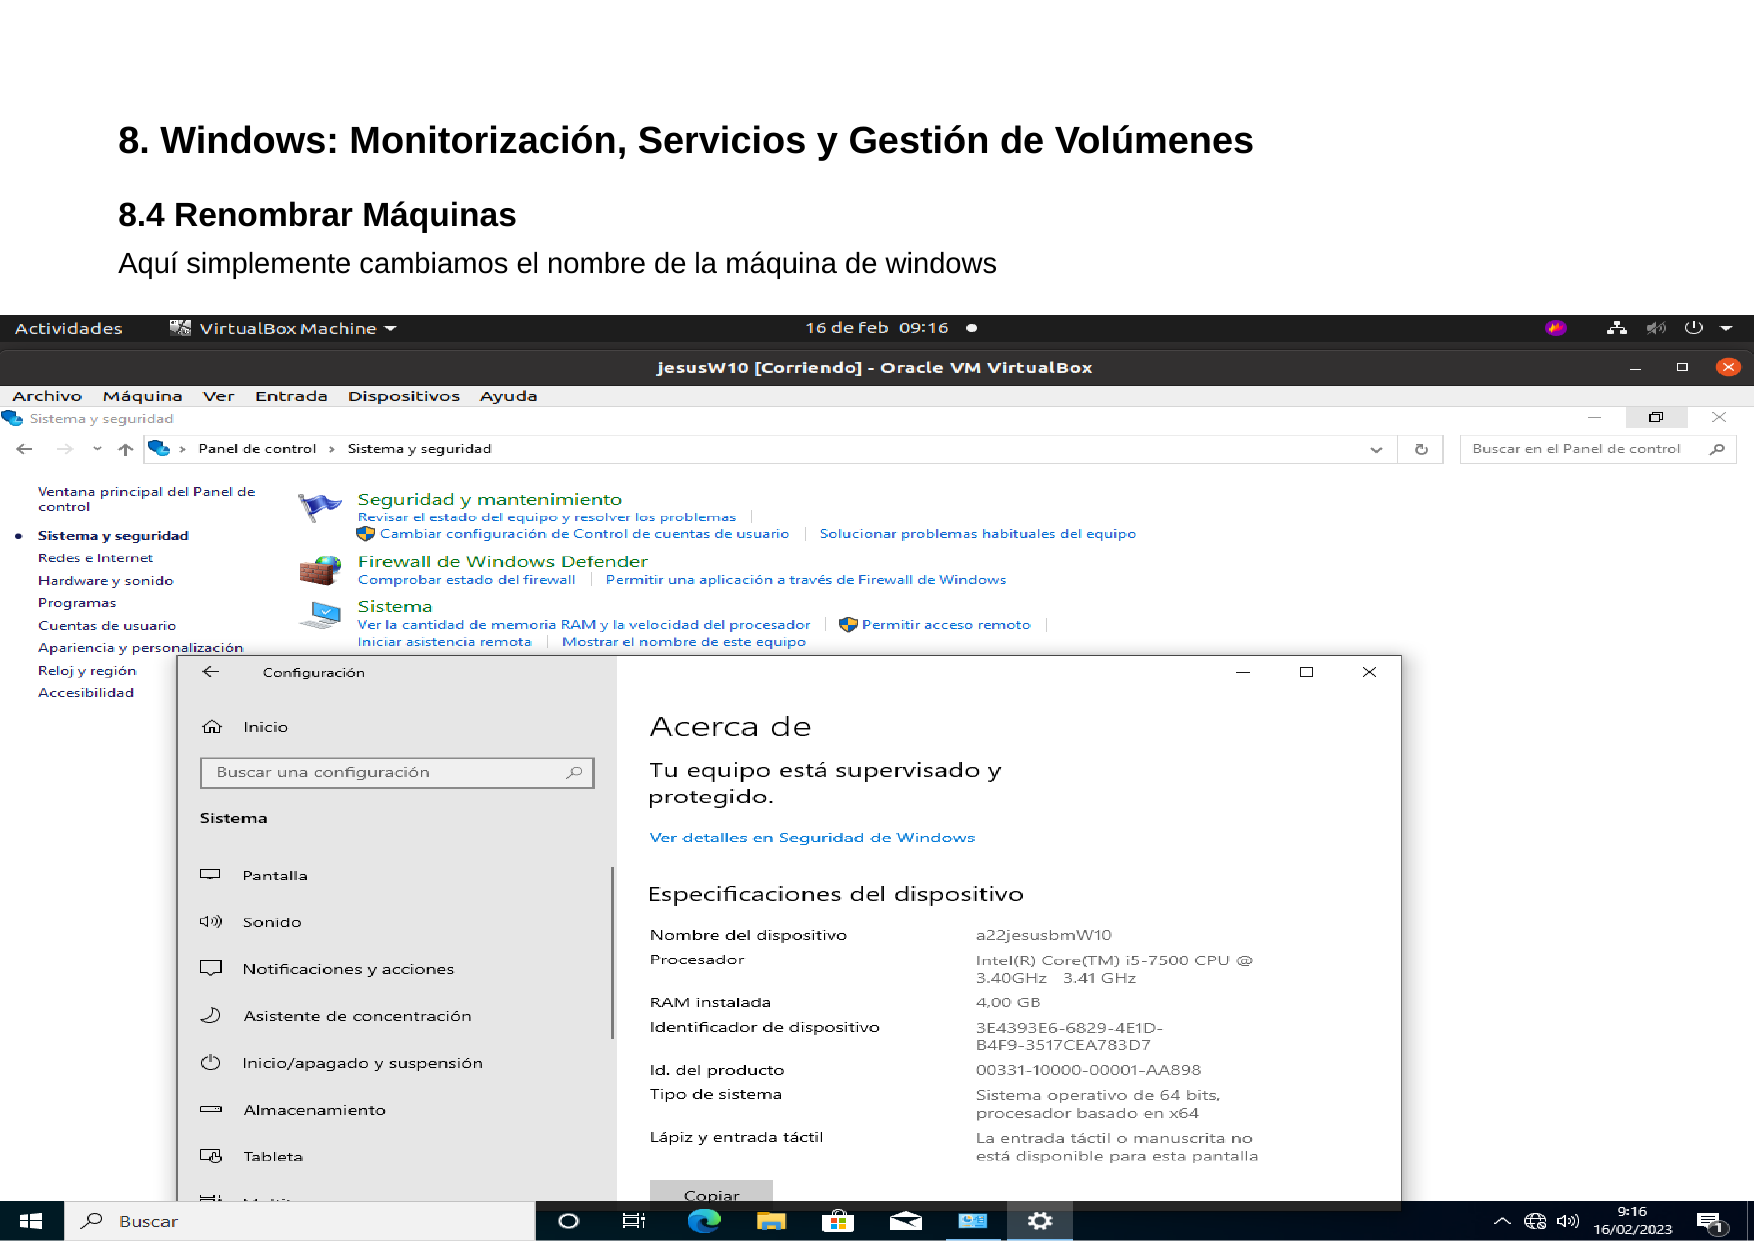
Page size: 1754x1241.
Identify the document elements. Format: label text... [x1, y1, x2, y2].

subtitle 8. Windows: Monitorización, Servicios y Gestión de Volúmenes [118, 118, 1636, 162]
subtitle 8.4 Renombrar Máquinas [118, 195, 1636, 234]
text Aquí simplemente cambiamos el nombre de la máquina de windows [118, 246, 1636, 280]
picture [0, 315, 1754, 1241]
